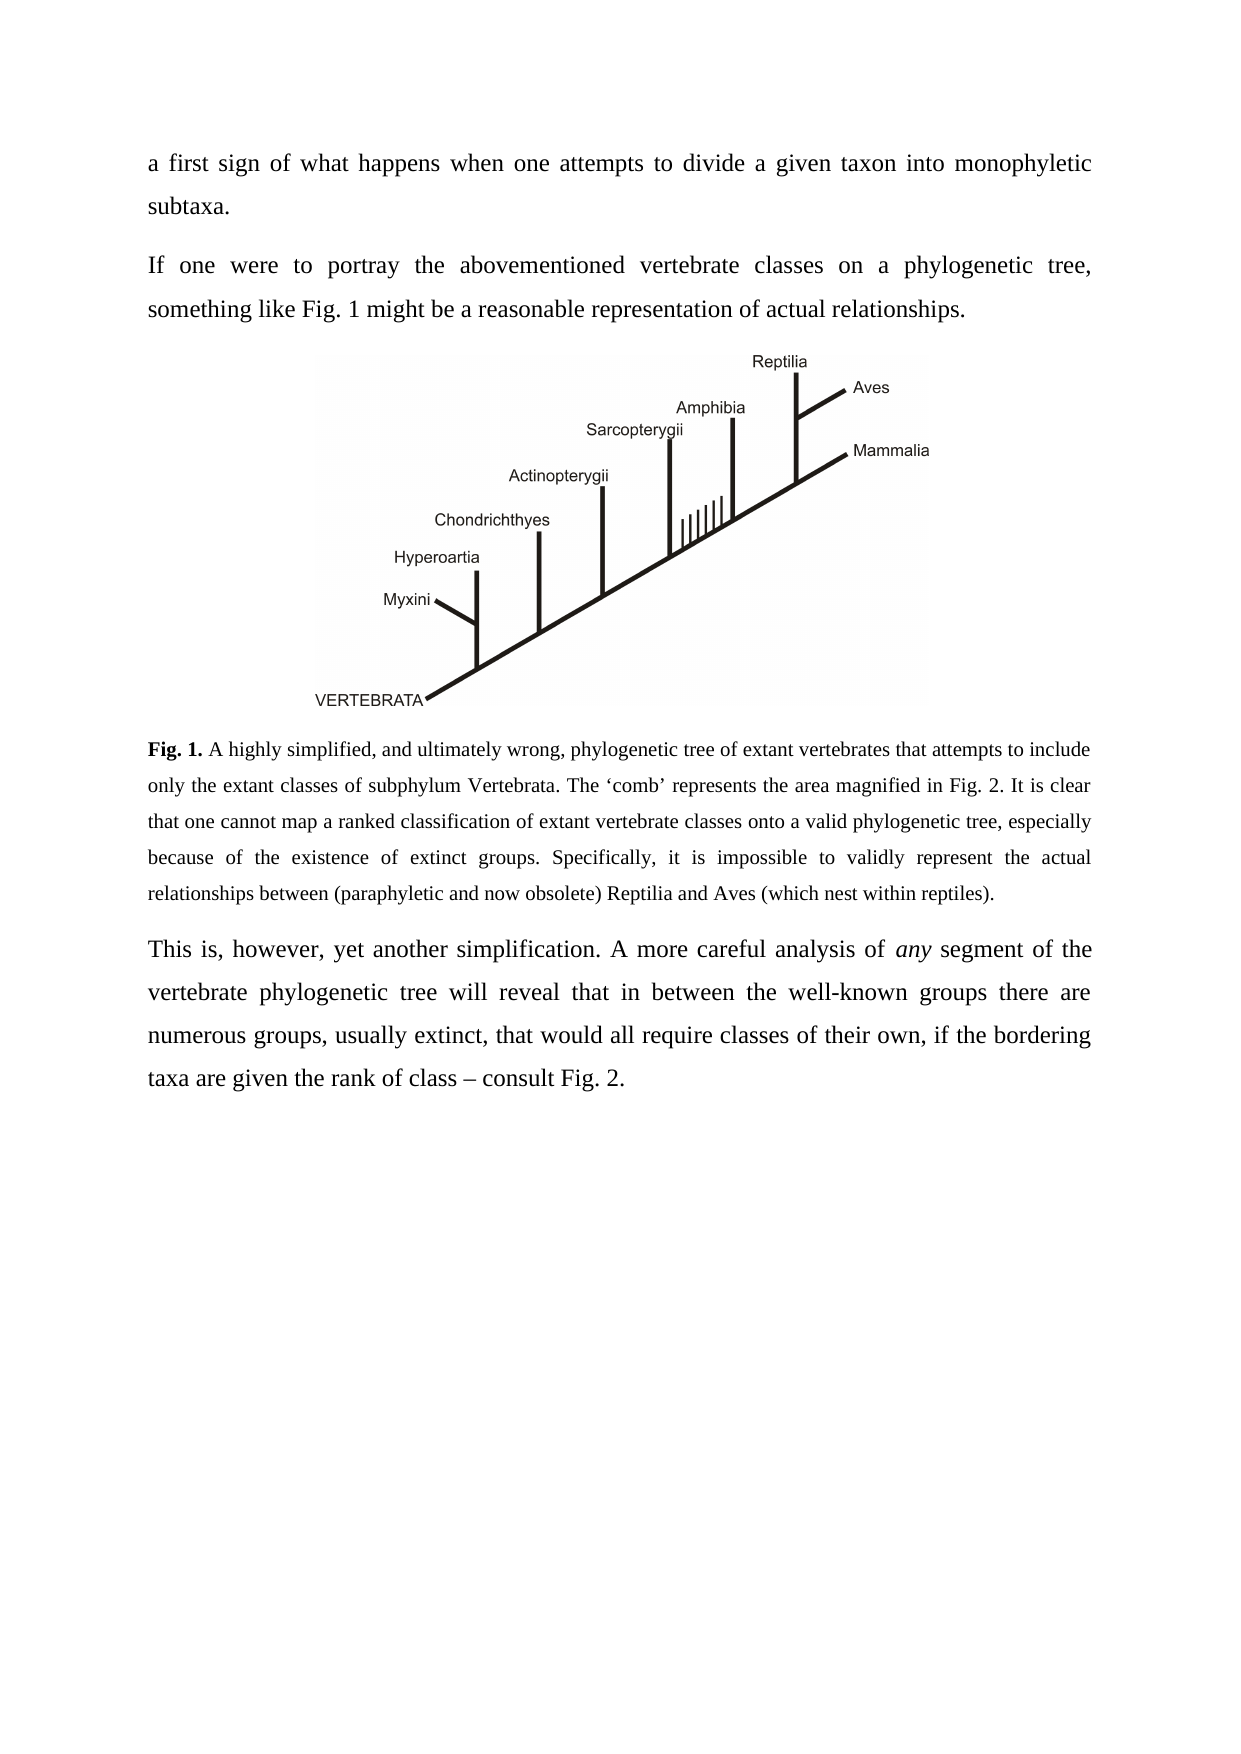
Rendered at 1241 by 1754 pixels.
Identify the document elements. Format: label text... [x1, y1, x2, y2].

text This is, however, yet another simplification. A more careful analysis of any segment of the vertebrate phylogenetic tree will reveal that in between the well-known groups there are numerous groups, usually extinct, that would all require classes of their own, if the bordering taxa are given the rank of class – consult Fig. 2. [148, 934, 1093, 1092]
text a first sign of what happens when one attempts to divide a given taxon into monophyletic subtaxa. [148, 148, 1093, 219]
text Fig. 1. A highly simplified, and ultimately wrong, phylogenetic tree of extant vertebrates that attempts to include only the extant classes of subphylum Vertebrata. The ‘comb’ represents the area magnified in Fig. 2. It is clear that one cannot map a ranked classification of extant vertebrate classes onto a valid phylogenetic tree, especially because of the existence of extinct groups. Specifically, it is impossible to validly represent the actual relationships between (paraphyletic and now obsolete) Reptilia and Aves (which nest within reptiles). [148, 737, 1093, 905]
text If one were to portray the abovementioned vertebrate classes on a phylogenetic tree, something like Fig. 1 might be a reasonable representation of actual relationships. [148, 251, 1093, 322]
